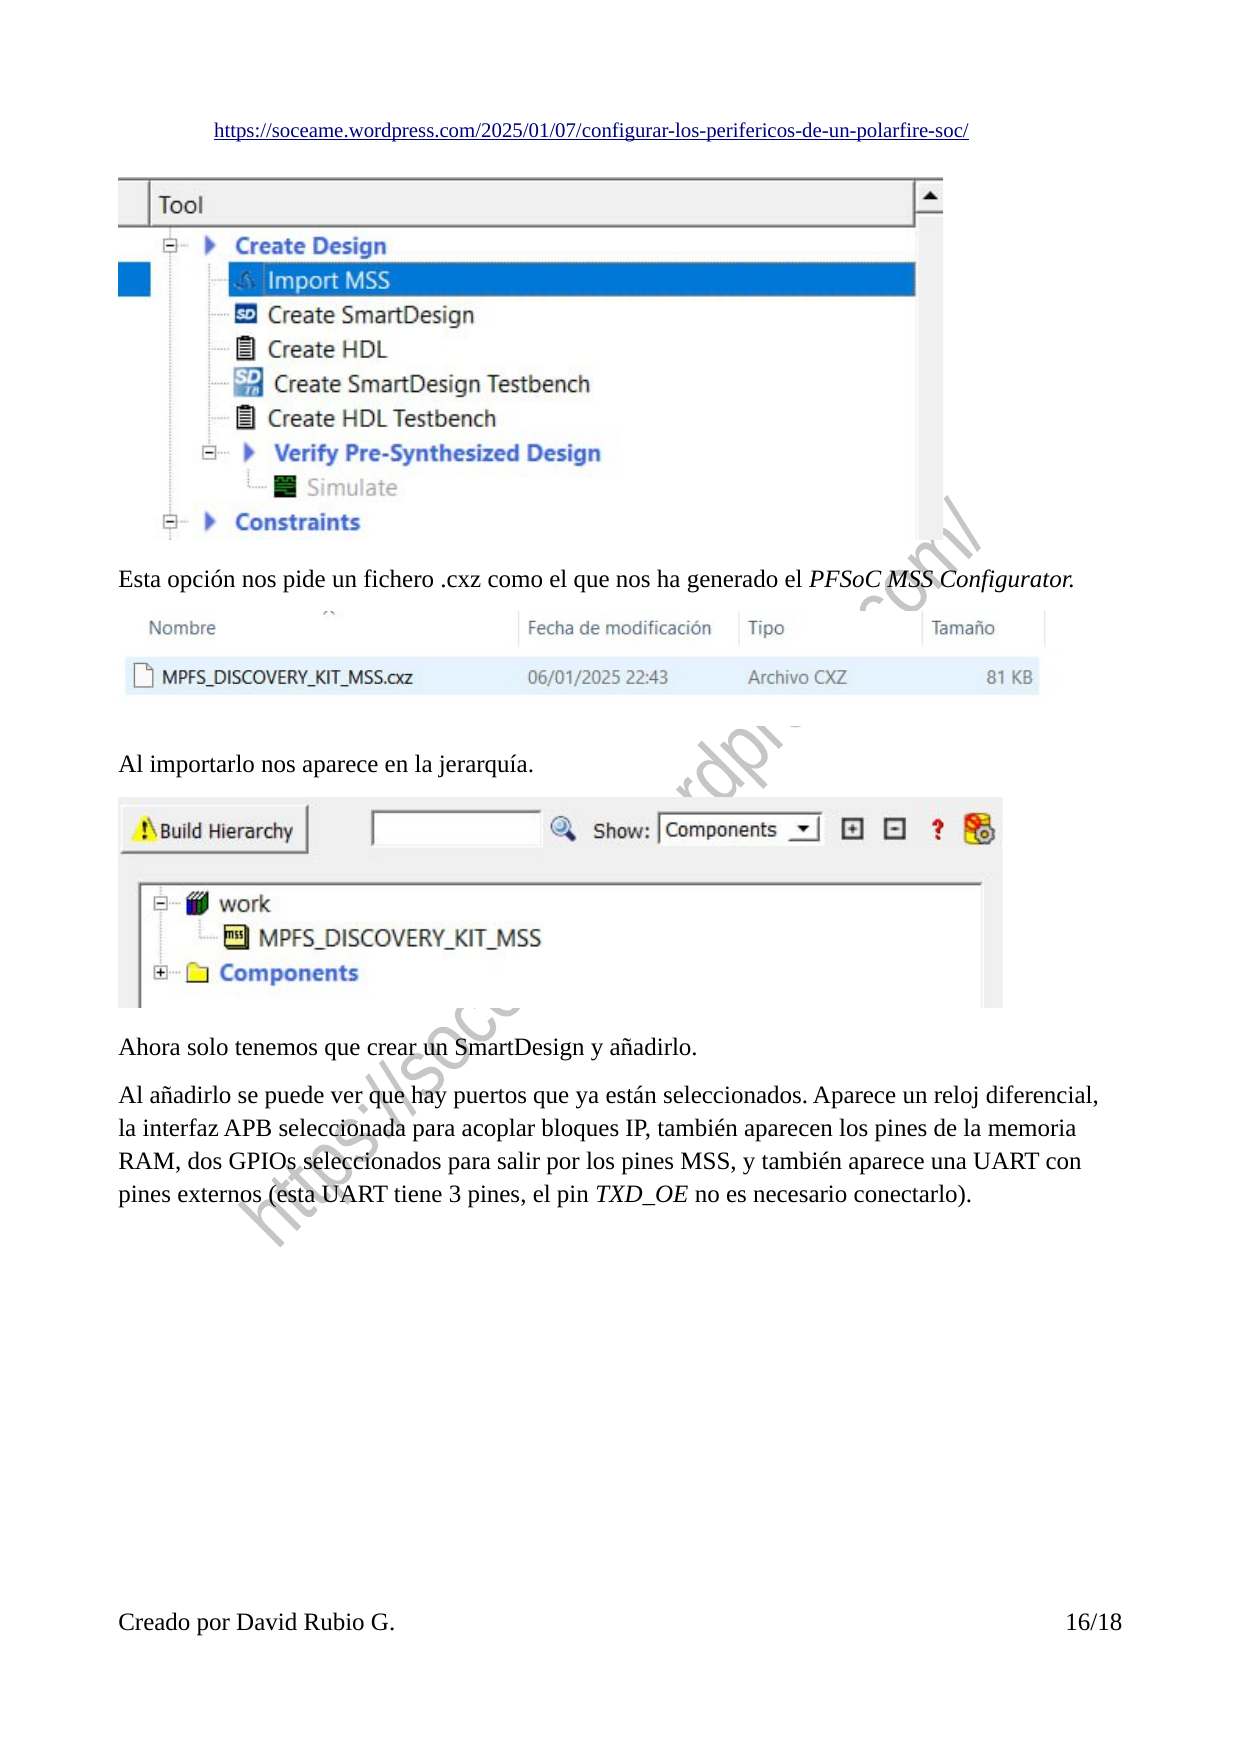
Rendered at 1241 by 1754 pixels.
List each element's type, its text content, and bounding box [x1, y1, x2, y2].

text [712, 749, 751, 778]
text Esta opción nos pide un fichero .cxz como el que nos ha generado el PFSoC MSS Configurator. [925, 564, 1122, 593]
text Al añadirlo se puede ver que hay puertos que ya están seleccionados. Aparece un reloj diferencial, la interfaz APB seleccionada para acoplar bloques IP, también aparecen los pines de la memoria RAM, dos GPIOs seleccionados para salir por los pines MSS, y también aparece una UART con pines externos (esta UART tiene 3 pines, el pin TXD_OE no es necesario conectarlo). [118, 1080, 1122, 1208]
text Ahora solo tenemos que crear un SmartDesign y añadirlo. [457, 1032, 1122, 1061]
text Ahora solo tenemos que crear un SmartDesign y añadirlo. [118, 1032, 437, 1061]
picture [118, 797, 1003, 1008]
text [754, 749, 1122, 778]
text Al importarlo nos aparece en la jerarquía. [118, 749, 711, 778]
picture [118, 177, 944, 540]
text Esta opción nos pide un fichero .cxz como el que nos ha generado el PFSoC MSS Configurator. [118, 564, 919, 593]
picture [118, 611, 1087, 726]
